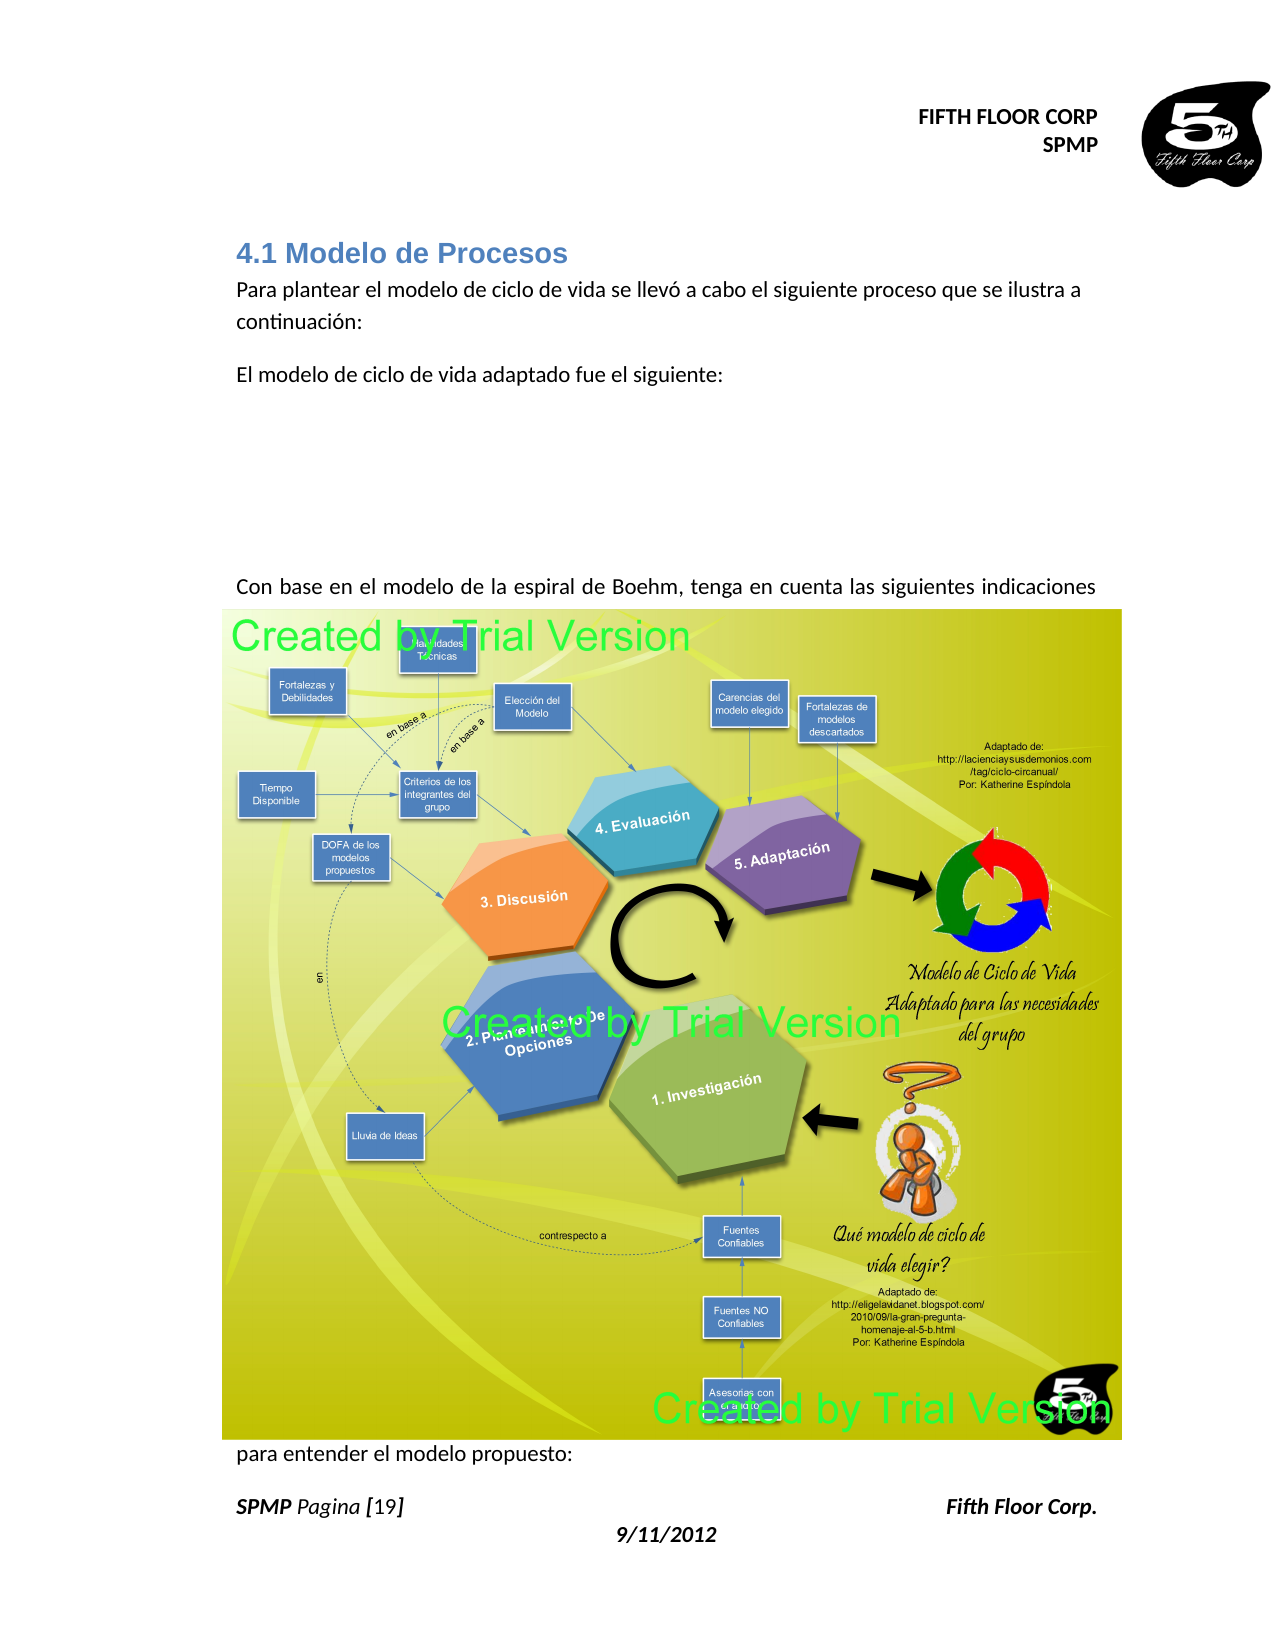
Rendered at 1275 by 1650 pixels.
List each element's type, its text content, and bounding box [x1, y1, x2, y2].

picture [222, 609, 1122, 1440]
picture [1135, 73, 1275, 196]
subtitle 4.1 Modelo de Procesos [236, 236, 1098, 270]
text Con base en el modelo de la espiral de Boehm, tenga en cuenta las siguientes indicaciones [236, 572, 1098, 609]
text El modelo de ciclo de vida adaptado fue el siguiente: [236, 360, 1098, 388]
text Para plantear el modelo de ciclo de vida se llevó a cabo el siguiente proceso que se ilustra a continuación: [236, 275, 1098, 335]
text para entender el modelo propuesto: [236, 1440, 1098, 1467]
